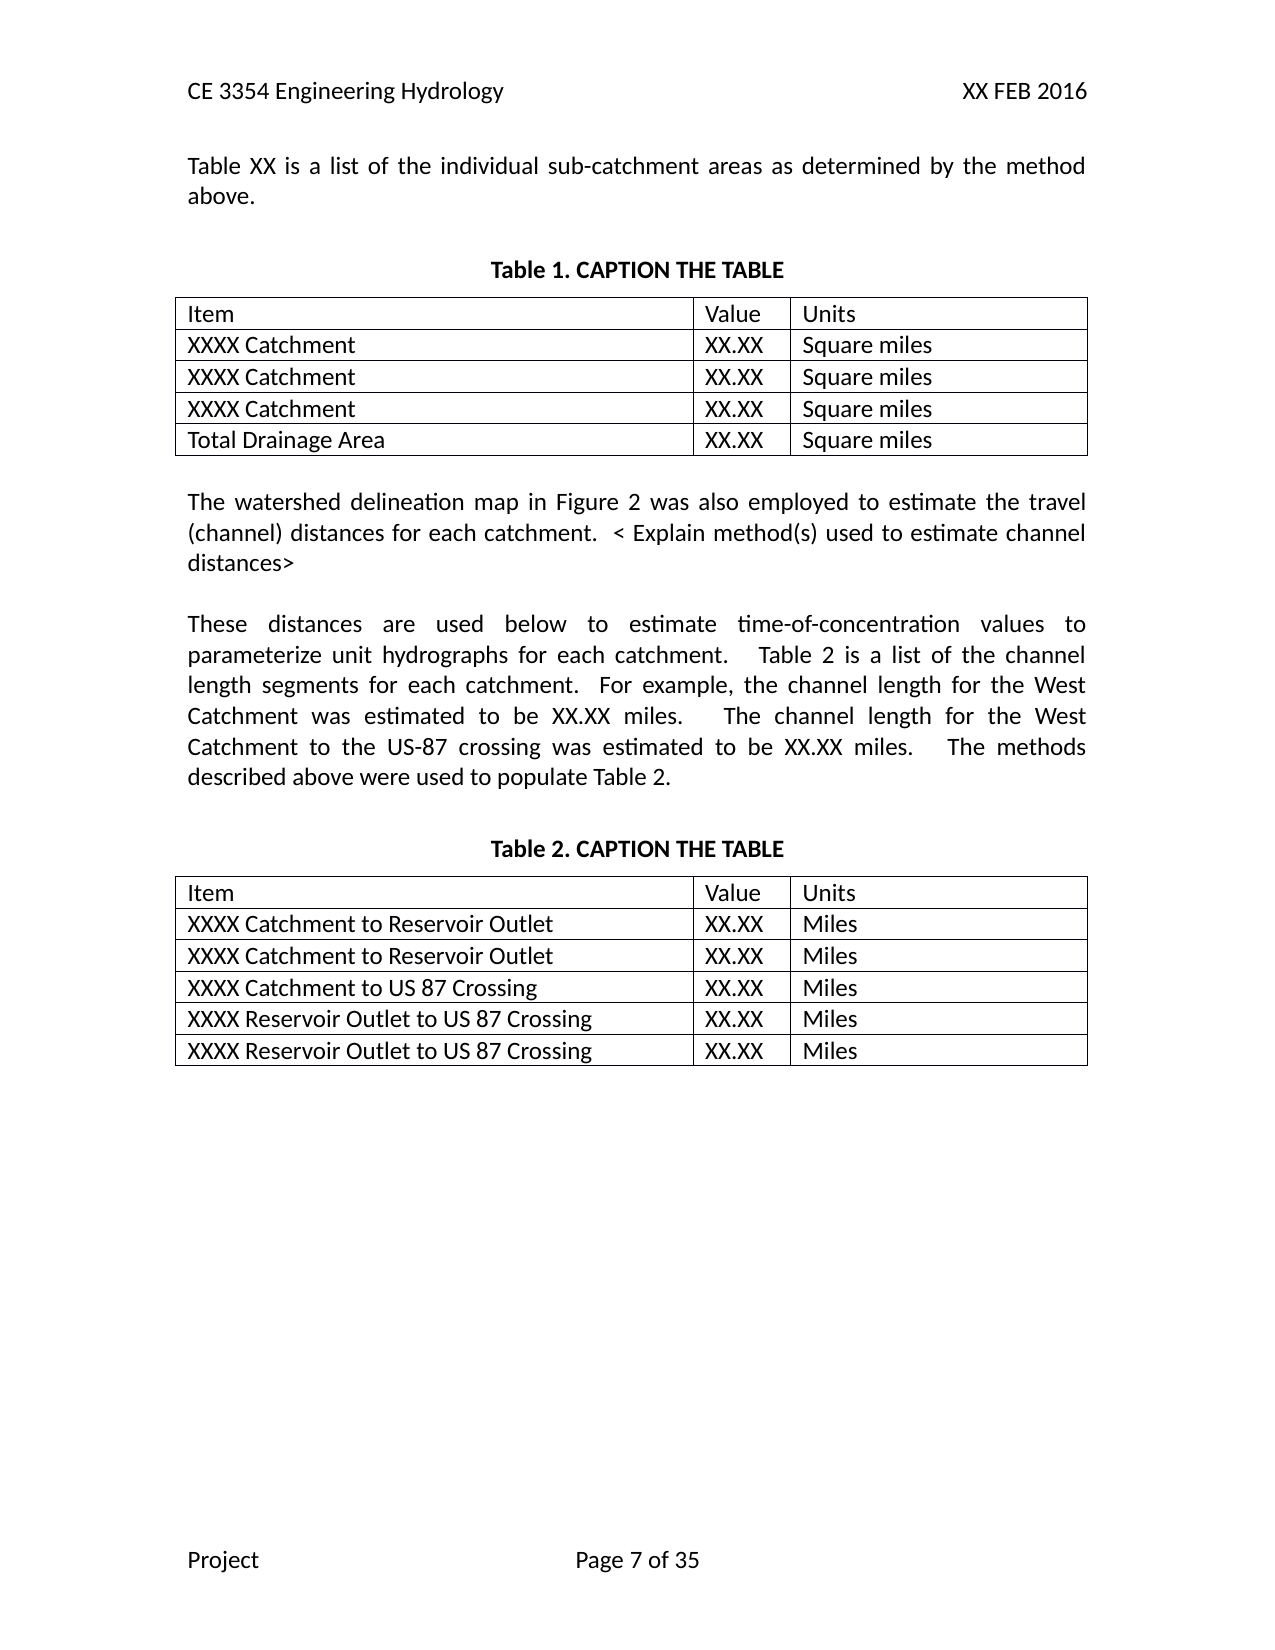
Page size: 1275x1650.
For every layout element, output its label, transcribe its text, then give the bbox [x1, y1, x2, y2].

text The watershed delineation map in Figure 2 was also employed to estimate the travel (channel) distances for each catchment. < Explain method(s) used to estimate channel distances> [187, 486, 1087, 578]
table_cell XX.XX [694, 330, 790, 360]
table_cell XXXX Catchment [176, 393, 693, 423]
table_header Item [176, 877, 693, 907]
table_header Units [791, 877, 1087, 907]
table_cell XX.XX [694, 1035, 790, 1065]
table_cell XXXX Catchment to Reservoir Outlet [176, 909, 693, 939]
table_cell XXXX Catchment [176, 361, 693, 392]
table_cell XXXX Catchment [176, 330, 693, 360]
table_cell Miles [791, 940, 1087, 971]
table_header Units [791, 298, 1087, 329]
table_cell Miles [791, 1003, 1087, 1034]
table_cell Square miles [791, 393, 1087, 423]
table_cell XXXX Reservoir Outlet to US 87 Crossing [176, 1035, 693, 1065]
table_cell XX.XX [694, 1003, 790, 1034]
text Table 2. CAPTION THE TABLE [187, 833, 1087, 863]
table_header Value [694, 877, 790, 907]
table_header Value [694, 298, 790, 329]
table_cell XX.XX [694, 972, 790, 1002]
table_cell Square miles [791, 361, 1087, 392]
table_cell XXXX Catchment to Reservoir Outlet [176, 940, 693, 971]
table_cell Square miles [791, 424, 1087, 455]
table_cell Miles [791, 909, 1087, 939]
table_cell Miles [791, 972, 1087, 1002]
text Table 1. CAPTION THE TABLE [187, 254, 1087, 284]
table_cell XX.XX [694, 393, 790, 423]
text These distances are used below to estimate time-of-concentration values to parameterize unit hydrographs for each catchment. Table 2 is a list of the channel length segments for each catchment. For example, the channel length for the West Catchment was estimated to be XX.XX miles. The channel length for the West Catchment to the US-87 crossing was estimated to be XX.XX miles. The methods described above were used to populate Table 2. [187, 608, 1087, 792]
table_cell XX.XX [694, 361, 790, 392]
table_cell XX.XX [694, 940, 790, 971]
table_cell XXXX Reservoir Outlet to US 87 Crossing [176, 1003, 693, 1034]
table_cell Square miles [791, 330, 1087, 360]
table_header Item [176, 298, 693, 329]
text Table XX is a list of the individual sub-catchment areas as determined by the method above. [187, 150, 1087, 211]
table_cell XXXX Catchment to US 87 Crossing [176, 972, 693, 1002]
table_cell XX.XX [694, 909, 790, 939]
table_cell Total Drainage Area [176, 424, 693, 455]
table_cell XX.XX [694, 424, 790, 455]
table_cell Miles [791, 1035, 1087, 1065]
